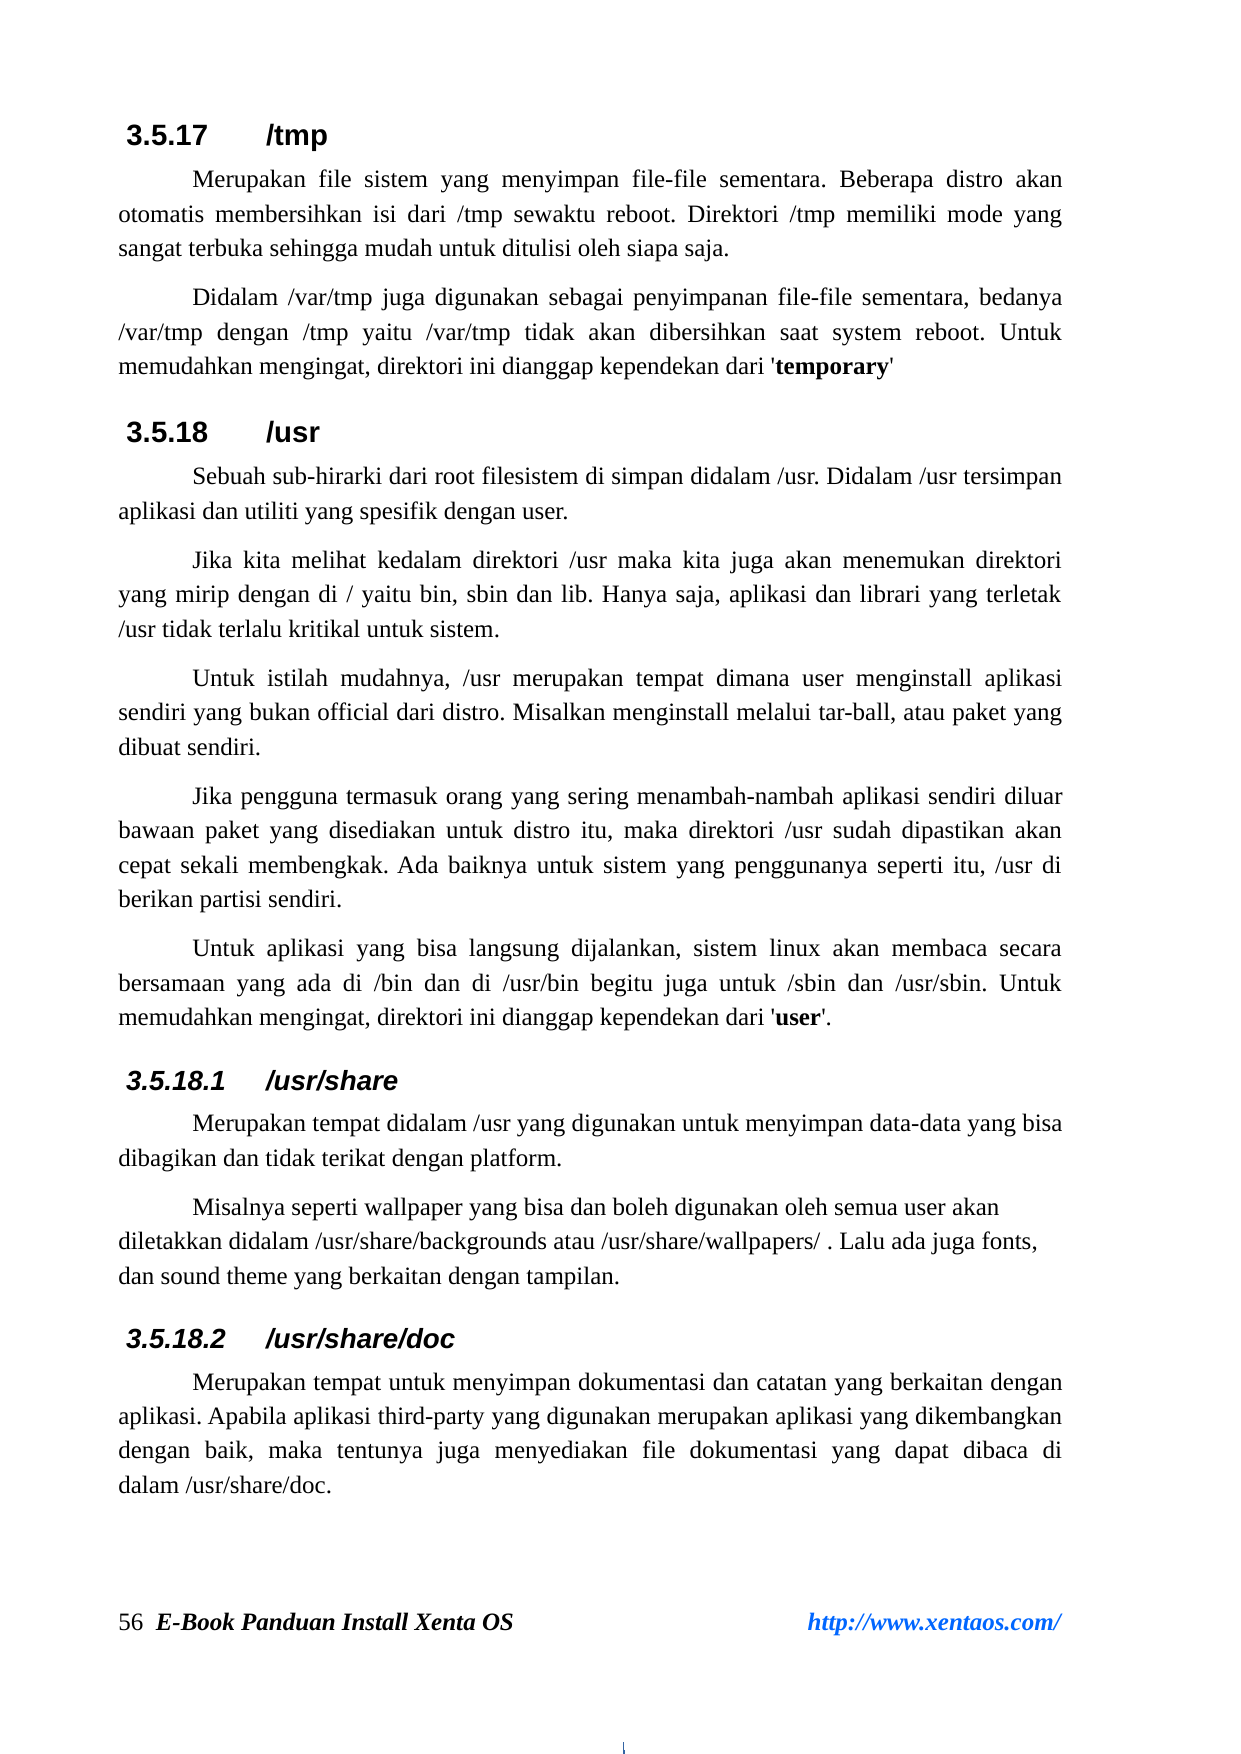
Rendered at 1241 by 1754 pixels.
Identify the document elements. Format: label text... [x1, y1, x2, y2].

text Jika pengguna termasuk orang yang sering menambah-nambah aplikasi sendiri diluar bawaan paket yang disediakan untuk distro itu, maka direktori /usr sudah dipastikan akan cepat sekali membengkak. Ada baiknya untuk sistem yang penggunanya seperti itu, /usr di berikan partisi sendiri. [118, 781, 1063, 913]
text Merupakan tempat untuk menyimpan dokumentasi dan catatan yang berkaitan dengan aplikasi. Apabila aplikasi third-party yang digunakan merupakan aplikasi yang dikembangkan dengan baik, maka tentunya juga menyediakan file dokumentasi yang dapat dibaca di dalam /usr/share/doc. [118, 1367, 1063, 1499]
subtitle /usr/share [118, 1064, 1063, 1096]
text Didalam /var/tmp juga digunakan sebagai penyimpanan file-file sementara, bedanya /var/tmp dengan /tmp yaitu /var/tmp tidak akan dibersihkan saat system reboot. Untuk memudahkan mengingat, direktori ini dianggap kependekan dari 'temporary' [118, 282, 1063, 380]
text Merupakan tempat didalam /usr yang digunakan untuk menyimpan data-data yang bisa dibagikan dan tidak terikat dengan platform. [118, 1108, 1063, 1171]
text Jika kita melihat kedalam direktori /usr maka kita juga akan menemukan direktori yang mirip dengan di / yaitu bin, sbin dan lib. Hanya saja, aplikasi dan librari yang terletak /usr tidak terlalu kritikal untuk sistem. [118, 545, 1063, 642]
subtitle /tmp [118, 118, 1063, 152]
text Sebuah sub-hirarki dari root filesistem di simpan didalam /usr. Didalam /usr tersimpan aplikasi dan utiliti yang spesifik dengan user. [118, 461, 1063, 524]
text Untuk istilah mudahnya, /usr merupakan tempat dimana user menginstall aplikasi sendiri yang bukan official dari distro. Misalkan menginstall melalui tar-ball, atau paket yang dibuat sendiri. [118, 663, 1063, 761]
text Misalnya seperti wallpaper yang bisa dan boleh digunakan oleh semua user akan diletakkan didalam /usr/share/backgrounds atau /usr/share/wallpapers/ . Lalu ada juga fonts, dan sound theme yang berkaitan dengan tampilan. [118, 1192, 1063, 1289]
text Merupakan file sistem yang menyimpan file-file sementara. Beberapa distro akan otomatis membersihkan isi dari /tmp sewaktu reboot. Direktori /tmp memiliki mode yang sangat terbuka sehingga mudah untuk ditulisi oleh siapa saja. [118, 164, 1063, 262]
subtitle /usr [118, 415, 1063, 449]
subtitle /usr/share/doc [118, 1322, 1063, 1354]
text Untuk aplikasi yang bisa langsung dijalankan, sistem linux akan membaca secara bersamaan yang ada di /bin dan di /usr/bin begitu juga untuk /sbin dan /usr/sbin. Untuk memudahkan mengingat, direktori ini dianggap kependekan dari 'user'. [118, 933, 1063, 1031]
